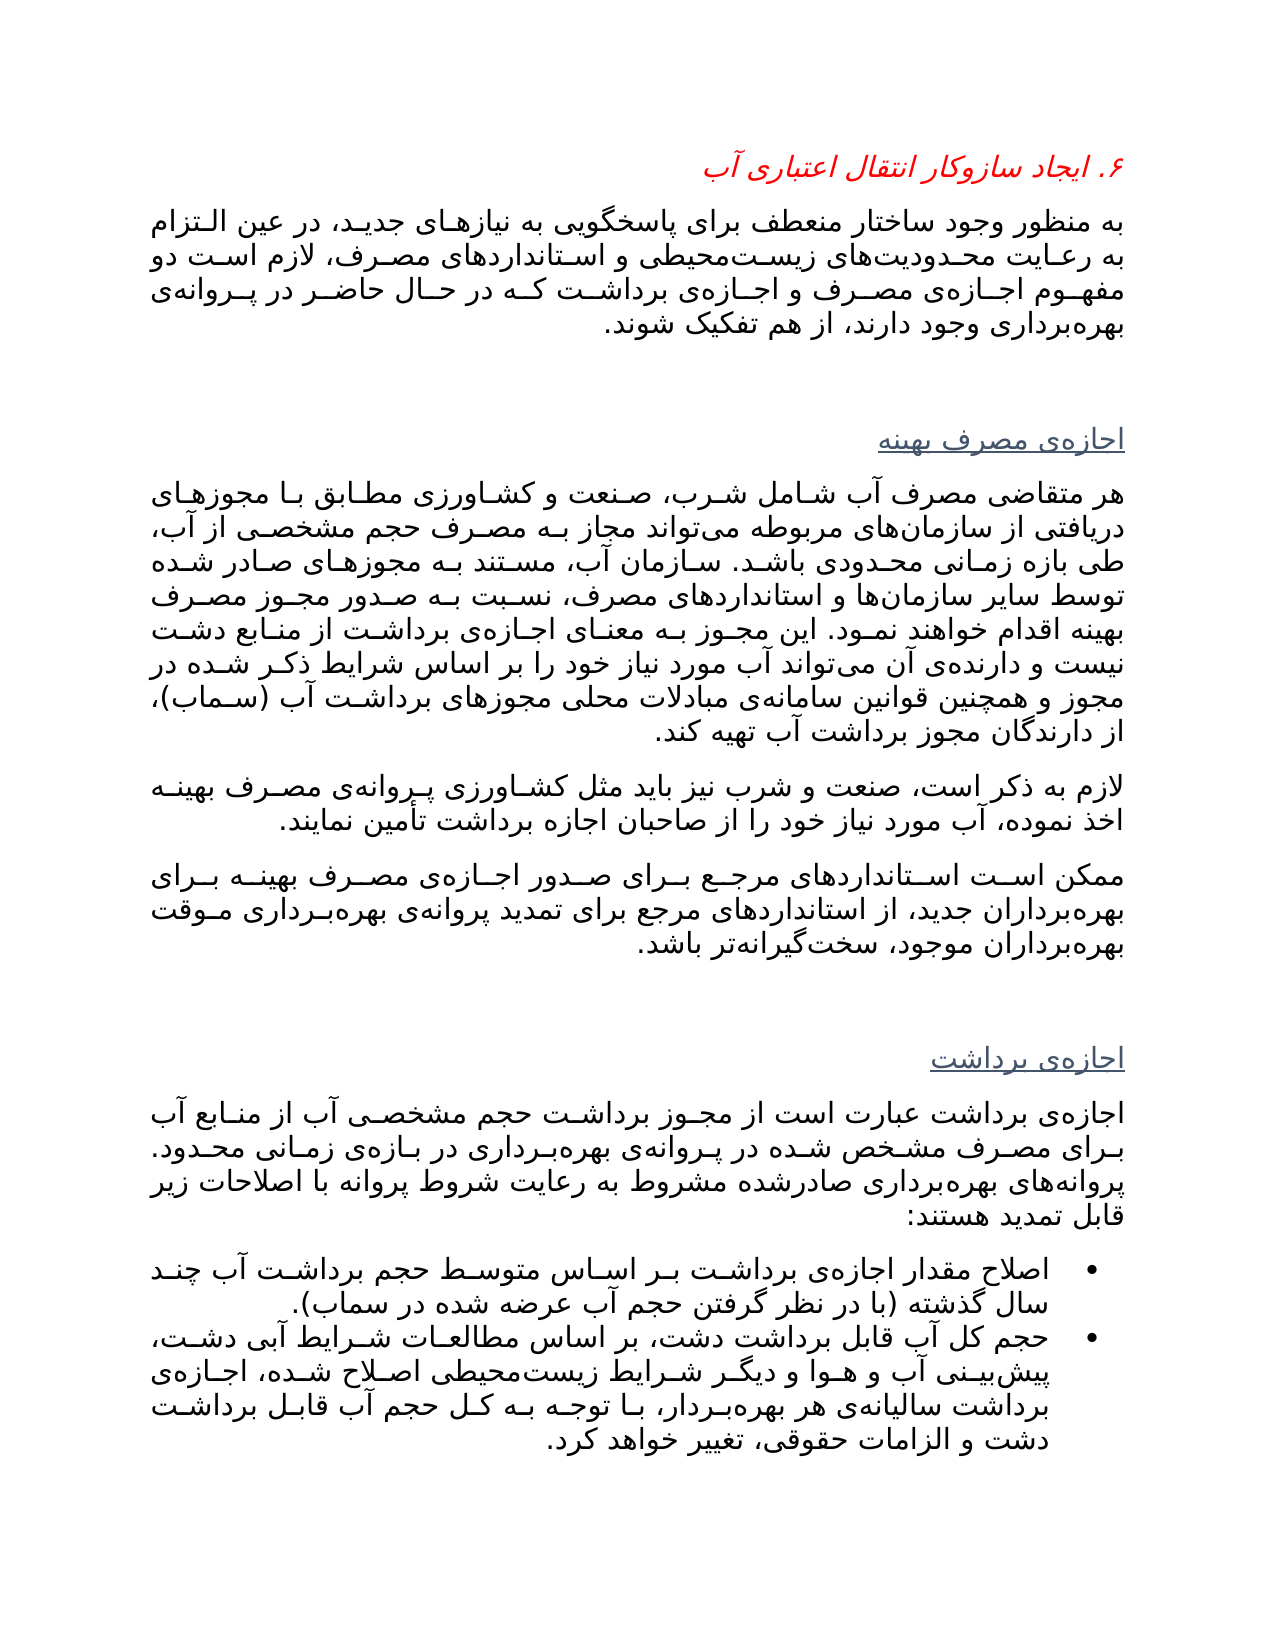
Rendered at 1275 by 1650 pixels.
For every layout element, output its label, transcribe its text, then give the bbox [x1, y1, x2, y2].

list حجم کل آب قابل برداشت دشت، بر اساس مطالعات شرایط آبی دشت، پیش‌بینی آب و هوا و دیگر شرایط زیست‌محیطی اصلاح شده، اجازه‌ی برداشت سالیانه‌ی هر بهره‌بردار، با توجه به کل حجم آب قابل برداشت دشت و الزامات حقوقی، تغییر خواهد کرد. [150, 1321, 1087, 1456]
list اصلاح مقدار اجازه‌ی برداشت بر اساس متوسط حجم برداشت آب چند سال گذشته (با در نظر گرفتن حجم آب عرضه شده در سماب). [150, 1253, 1087, 1321]
subtitle اجازه‌ی برداشت [150, 1041, 1125, 1075]
text اجازه‌ی برداشت عبارت است از مجوز برداشت حجم مشخصی آب از منابع آب برای مصرف مشخص شده در پروانه‌ی بهره‌برداری در بازه‌ی زمانی محدود. پروانه‌های بهره‌برداری صادرشده مشروط به رعایت شروط پروانه با اصلاحات زیر قابل تمدید هستند: [150, 1096, 1125, 1232]
text لازم به ذکر است، صنعت و شرب نیز باید مثل کشاورزی پروانه‌ی مصرف بهینه اخذ نموده، آب مورد نیاز خود را از صاحبان اجازه برداشت تأمین نمایند. [150, 769, 1125, 837]
text ممکن است استانداردهای مرجع برای صدور اجازه‌ی مصرف بهینه برای بهره‌برداران جدید، از استانداردهای مرجع برای تمدید پروانه‌ی بهره‌برداری موقت بهره‌برداران موجود، سخت‌گیرانه‌تر باشد. [150, 858, 1125, 960]
subtitle اجازه‌ی مصرف بهینه [150, 422, 1125, 456]
text به منظور وجود ساختار منعطف برای پاسخگویی به نیازهای جدید، در عین التزام به رعایت محدودیت‌های زیست‌محیطی و استانداردهای مصرف، لازم است دو مفهوم اجازه‌ی مصرف و اجازه‌ی برداشت که در حال حاضر در پروانه‌ی بهره‌برداری وجود دارند، از هم تفکیک شوند. [150, 205, 1125, 341]
text هر متقاضی مصرف آب شامل شرب، صنعت و کشاورزی مطابق با مجوزهای دریافتی از سازمان‌های مربوطه می‌تواند مجاز به مصرف حجم مشخصی از آب، طی بازه زمانی محدودی باشد. سازمان آب، مستند به مجوزهای صادر شده توسط سایر سازمان‌ها و استانداردهای مصرف، نسبت به صدور مجوز مصرف بهینه اقدام خواهند نمود. این مجوز به معنای اجازه‌ی برداشت از منابع دشت نیست و دارنده‌ی آن می‌تواند آب مورد نیاز خود را بر اساس شرایط ذکر شده در مجوز و همچنین قوانین سامانه‌ی مبادلات محلی مجوزهای برداشت آب (سماب)، از دارندگان مجوز برداشت آب تهیه کند. [150, 477, 1125, 748]
subtitle ۶. ایجاد سازوکار انتقال اعتباری آب [150, 150, 1125, 184]
